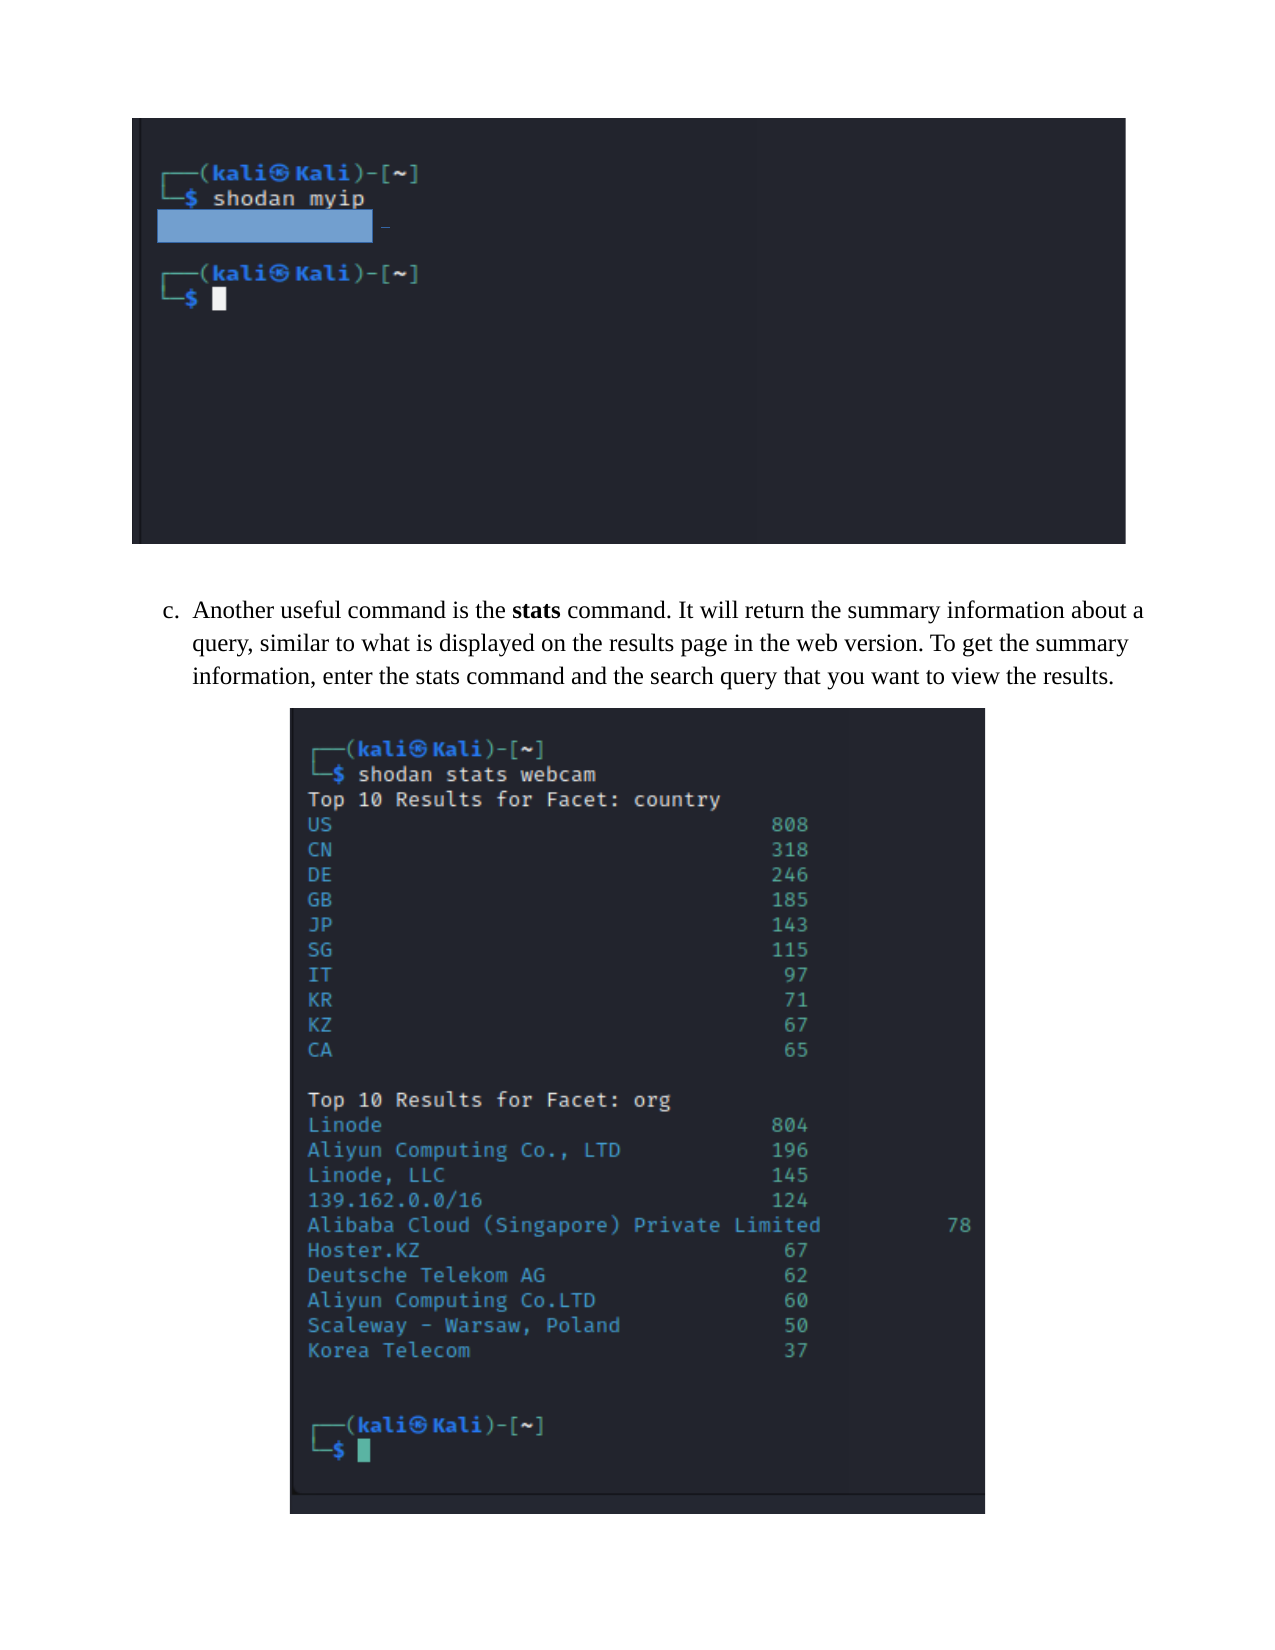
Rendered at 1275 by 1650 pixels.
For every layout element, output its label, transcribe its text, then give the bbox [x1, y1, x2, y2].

picture [289, 708, 986, 1514]
picture [132, 118, 1126, 544]
list Another useful command is the stats command. It will return the summary information about a query, similar to what is displayed on the results page in the web version. To get the summary information, enter the stats command and the search query that you want to view the results. [162, 595, 1157, 690]
